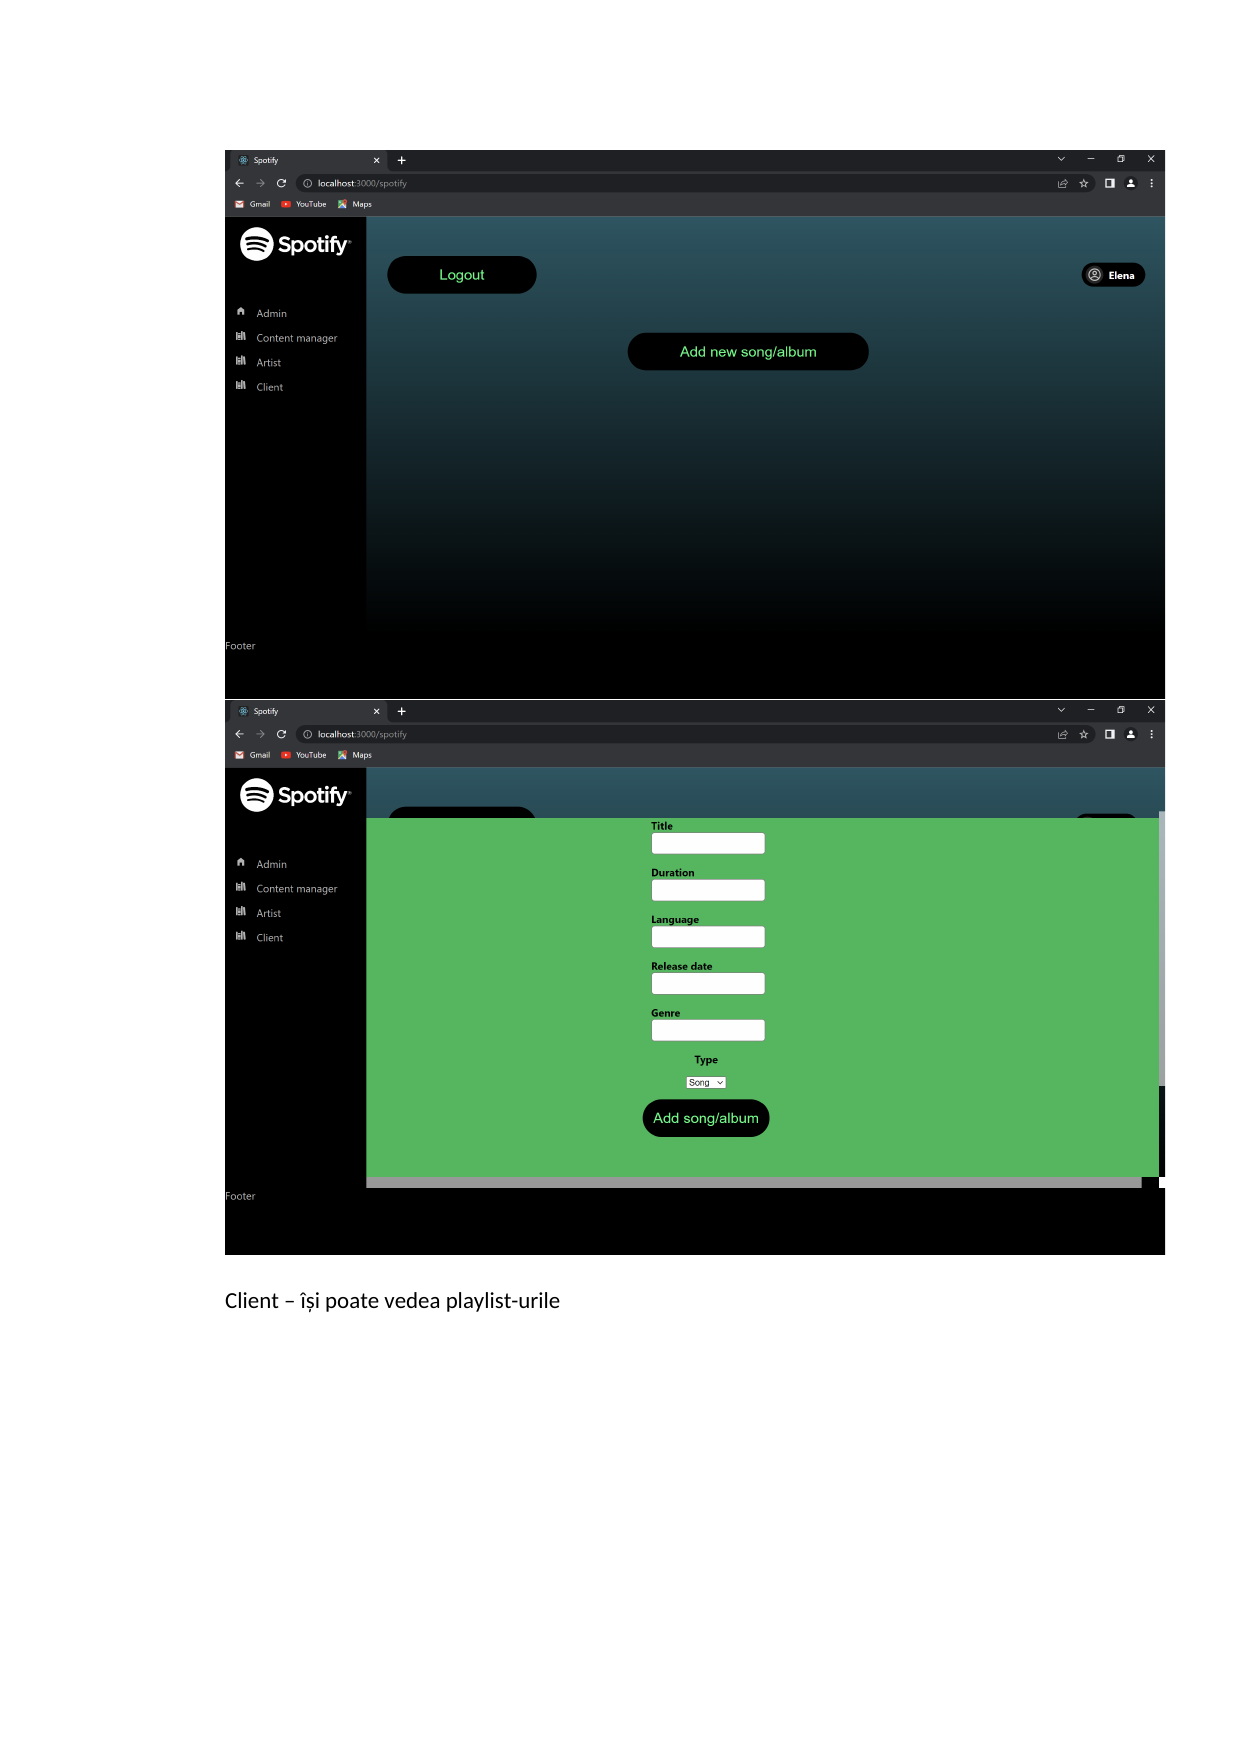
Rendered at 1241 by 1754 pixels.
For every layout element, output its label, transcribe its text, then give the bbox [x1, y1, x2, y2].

list Client – își poate vedea playlist-urile [225, 1286, 1090, 1314]
